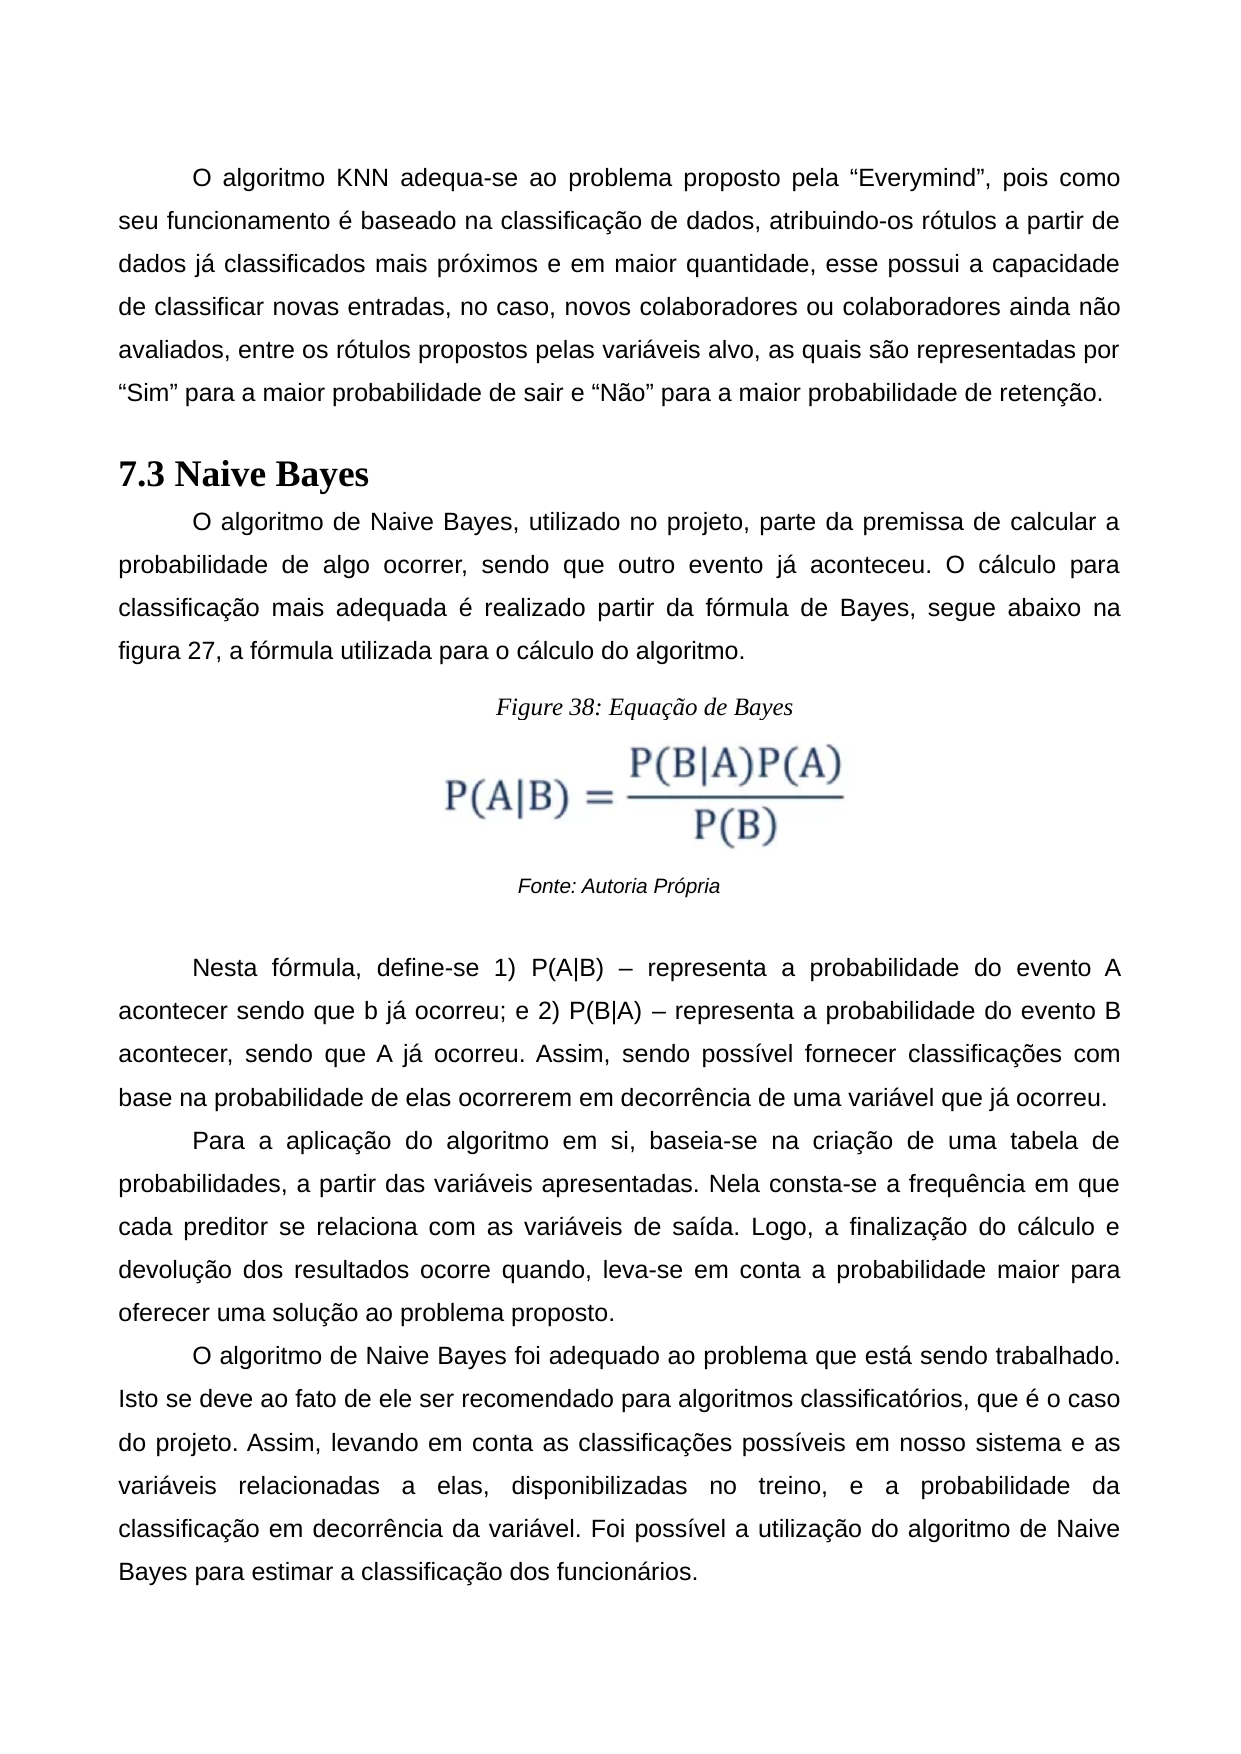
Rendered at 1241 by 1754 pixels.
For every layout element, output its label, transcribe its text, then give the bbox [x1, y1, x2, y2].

subtitle 7.3 Naive Bayes [118, 451, 1122, 494]
text Para a aplicação do algoritmo em si, baseia-se na criação de uma tabela de probabilidades, a partir das variáveis apresentadas. Nela consta-se a frequência em que cada preditor se relaciona com as variáveis de saída. Logo, a finalização do cálculo e devolução dos resultados ocorre quando, leva-se em conta a probabilidade maior para oferecer uma solução ao problema proposto. [118, 1126, 1122, 1327]
text Nesta fórmula, define-se 1) P(A|B) – representa a probabilidade do evento A acontecer sendo que b já ocorreu; e 2) P(B|A) – representa a probabilidade do evento B acontecer, sendo que A já ocorreu. Assim, sendo possível fornecer classificações com base na probabilidade de elas ocorrerem em decorrência de uma variável que já ocorreu. [118, 953, 1122, 1111]
text O algoritmo KNN adequa-se ao problema proposto pela “Everymind”, pois como seu funcionamento é baseado na classificação de dados, atribuindo-os rótulos a partir de dados já classificados mais próximos e em maior quantidade, esse possui a capacidade de classificar novas entradas, no caso, novos colaboradores ou colaboradores ainda não avaliados, entre os rótulos propostos pelas variáveis alvo, as quais são representadas por “Sim” para a maior probabilidade de sair e “Não” para a maior probabilidade de retenção. [118, 163, 1122, 407]
text Figure 38: Equação de Bayes [429, 692, 863, 720]
text O algoritmo de Naive Bayes, utilizado no projeto, parte da premissa de calcular a probabilidade de algo ocorrer, sendo que outro evento já aconteceu. O cálculo para classificação mais adequada é realizado partir da fórmula de Bayes, segue abaixo na figura 27, a fórmula utilizada para o cálculo do algoritmo. [118, 507, 1122, 665]
text O algoritmo de Naive Bayes foi adequado ao problema que está sendo trabalhado. Isto se deve ao fato de ele ser recomendado para algoritmos classificatórios, que é o caso do projeto. Assim, levando em conta as classificações possíveis em nosso sistema e as variáveis relacionadas a elas, disponibilizadas no treino, e a probabilidade da classificação em decorrência da variável. Foi possível a utilização do algoritmo de Naive Bayes para estimar a classificação dos funcionários. [118, 1341, 1122, 1586]
text Fonte: Autoria Própria [118, 679, 1122, 898]
picture [428, 720, 863, 862]
